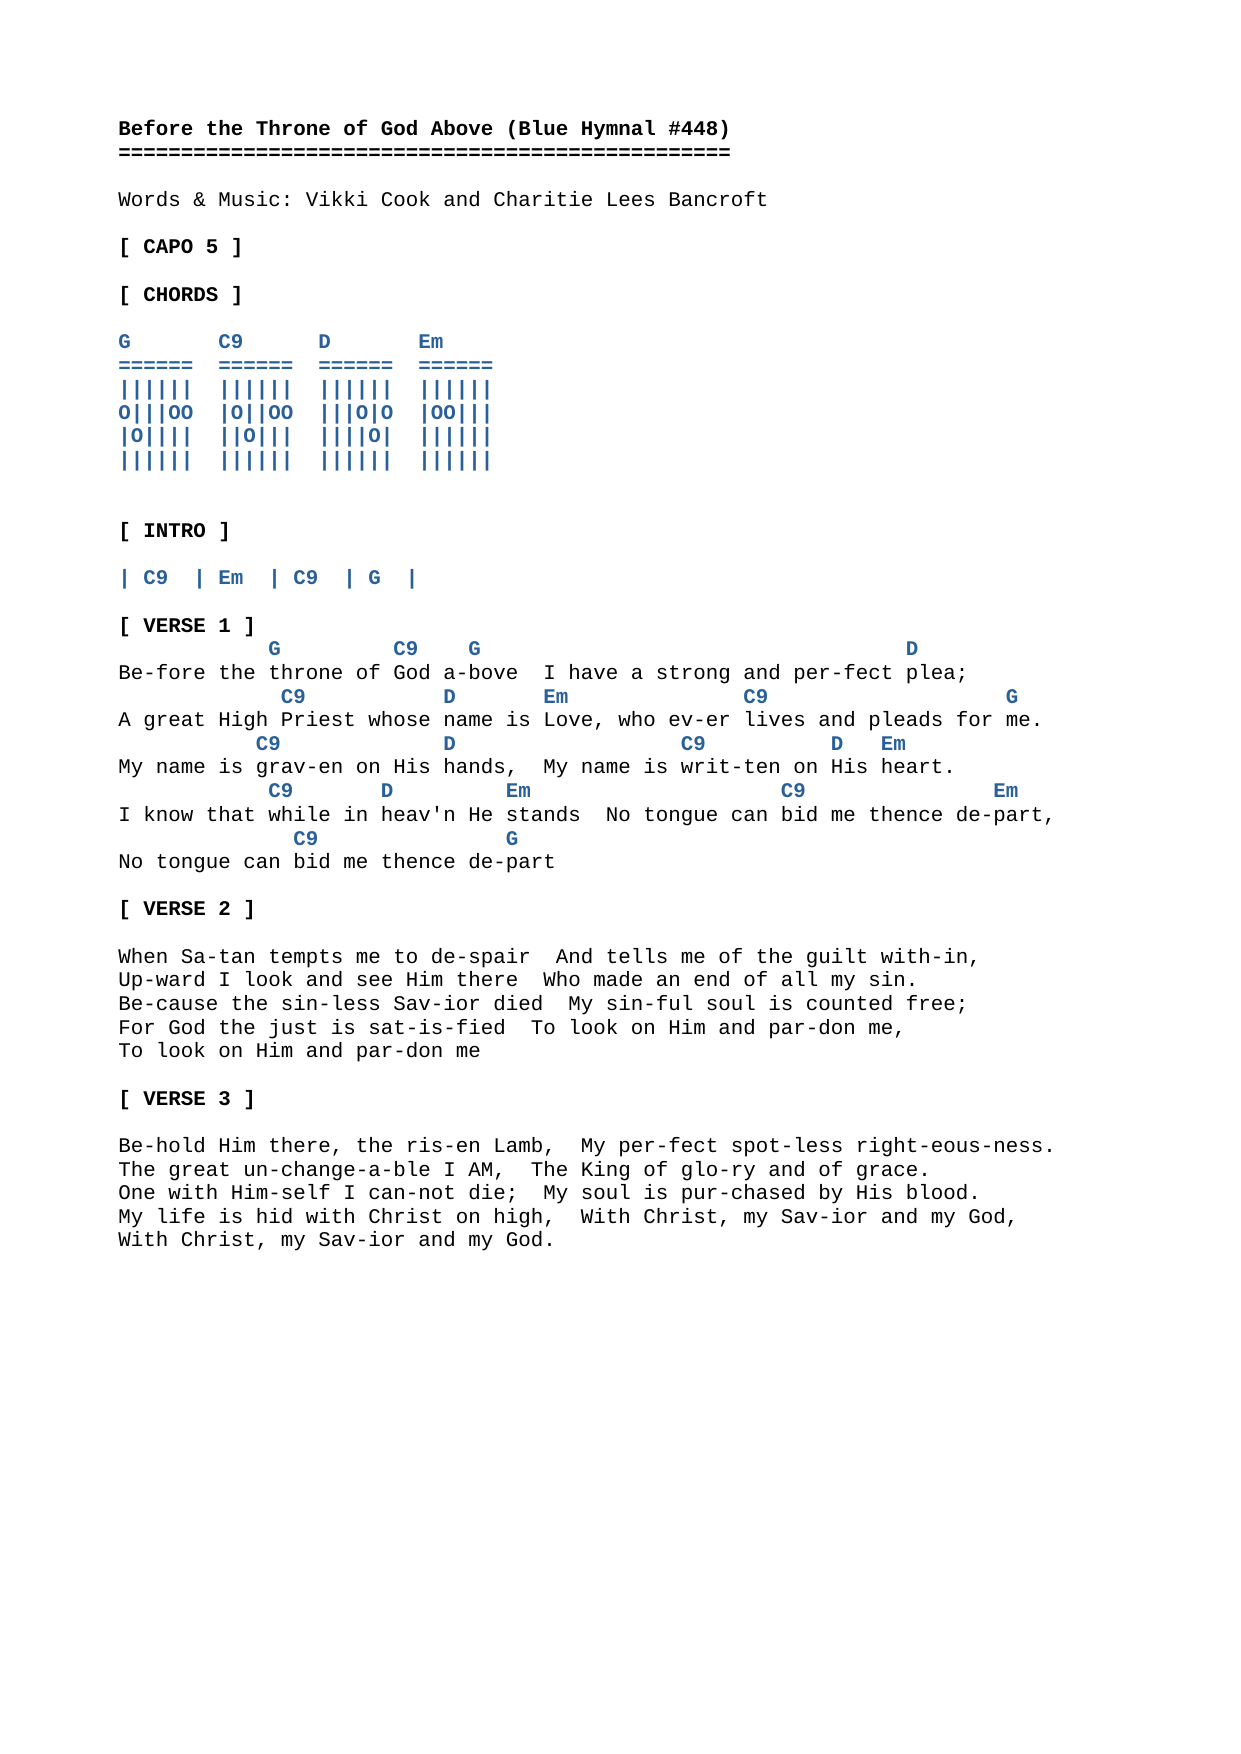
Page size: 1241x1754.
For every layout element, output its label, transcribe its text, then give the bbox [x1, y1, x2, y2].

text [ VERSE 2 ] [118, 898, 1122, 922]
text ====== ====== ====== ====== [118, 354, 1122, 378]
text My life is hid with Christ on high, With Christ, my Sav-ior and my God, [118, 1206, 1122, 1229]
text G C9 D Em [118, 331, 1122, 354]
text O|||OO |O||OO |||O|O |OO||| [118, 402, 1122, 426]
text [ CAPO 5 ] [118, 236, 1122, 260]
text G C9 G D [118, 638, 1122, 662]
text |||||| |||||| |||||| |||||| [118, 378, 1122, 402]
text When Sa-tan tempts me to de-spair And tells me of the guilt with-in, [118, 946, 1122, 969]
text [ VERSE 3 ] [118, 1088, 1122, 1111]
text C9 G [118, 827, 1122, 851]
text [ INTRO ] [118, 520, 1122, 544]
text One with Him-self I can-not die; My soul is pur-chased by His blood. [118, 1182, 1122, 1206]
text Be-fore the throne of God a-bove I have a strong and per-fect plea; [118, 662, 1122, 686]
text ================================================= [118, 142, 1122, 165]
text Before the Throne of God Above (Blue Hymnal #448) [118, 118, 1122, 142]
text C9 D Em C9 G [118, 686, 1122, 709]
text The great un-change-a-ble I AM, The King of glo-ry and of grace. [118, 1158, 1122, 1182]
text [ VERSE 1 ] [118, 615, 1122, 638]
text |O|||| ||O||| ||||O| |||||| [118, 426, 1122, 449]
text No tongue can bid me thence de-part [118, 851, 1122, 875]
text My name is grav-en on His hands, My name is writ-ten on His heart. [118, 757, 1122, 780]
text C9 D C9 D Em [118, 733, 1122, 757]
text With Christ, my Sav-ior and my God. [118, 1229, 1122, 1253]
text For God the just is sat-is-fied To look on Him and par-don me, [118, 1017, 1122, 1040]
text C9 D Em C9 Em [118, 780, 1122, 804]
text I know that while in heav'n He stands No tongue can bid me thence de-part, [118, 804, 1122, 827]
text |||||| |||||| |||||| |||||| [118, 449, 1122, 473]
text To look on Him and par-don me [118, 1040, 1122, 1064]
text Be-cause the sin-less Sav-ior died My sin-ful soul is counted free; [118, 993, 1122, 1017]
text Words & Music: Vikki Cook and Charitie Lees Bancroft [118, 189, 1122, 213]
text [ CHORDS ] [118, 284, 1122, 307]
text A great High Priest whose name is Love, who ev-er lives and pleads for me. [118, 709, 1122, 733]
text Up-ward I look and see Him there Who made an end of all my sin. [118, 969, 1122, 993]
text | C9 | Em | C9 | G | [118, 567, 1122, 591]
text Be-hold Him there, the ris-en Lamb, My per-fect spot-less right-eous-ness. [118, 1135, 1122, 1158]
